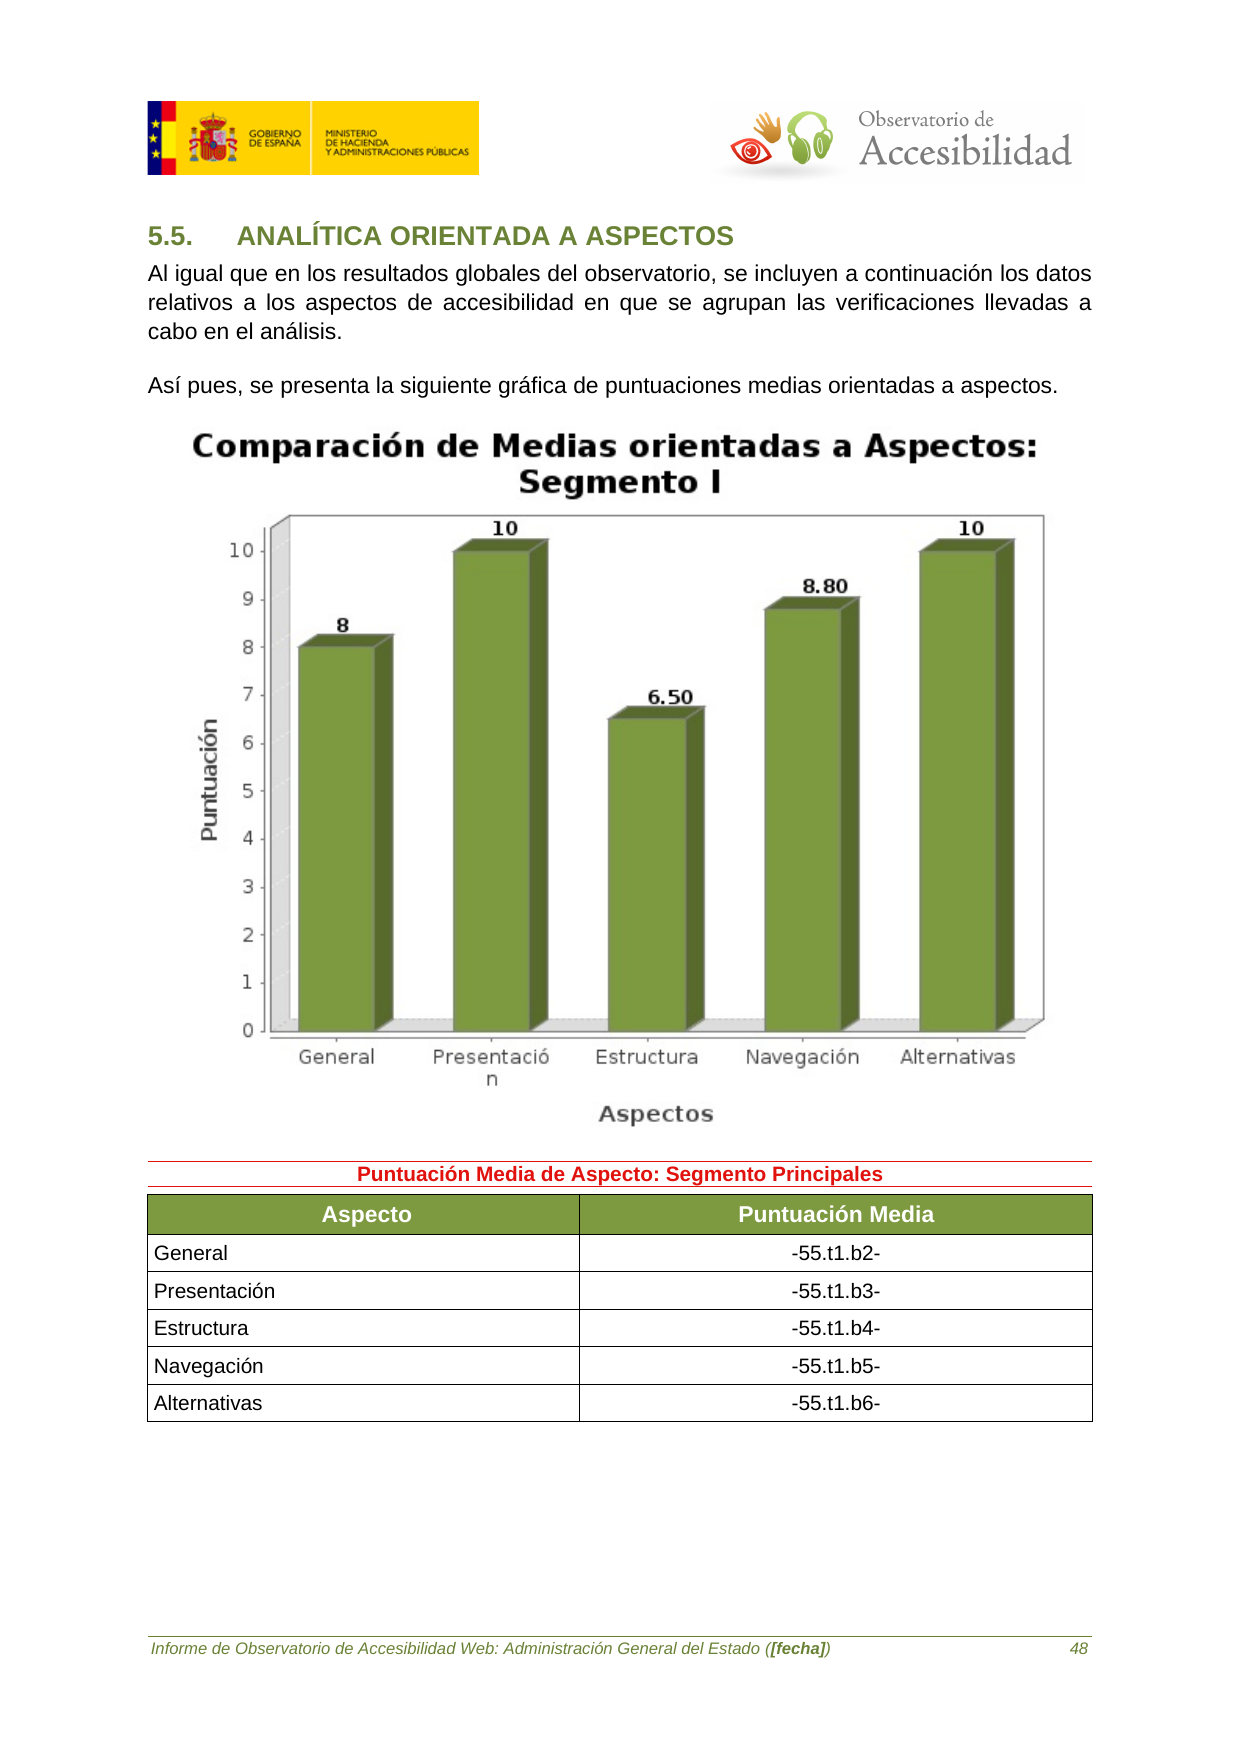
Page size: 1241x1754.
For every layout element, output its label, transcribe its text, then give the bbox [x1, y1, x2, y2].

table_cell -55.t1.b4- [580, 1310, 1092, 1346]
picture [147, 101, 479, 175]
subtitle Analítica orientada a aspectos [148, 220, 1092, 251]
text Así pues, se presenta la siguiente gráfica de puntuaciones medias orientadas a aspectos. [148, 372, 1092, 398]
table_header Aspecto [148, 1195, 579, 1234]
table_header Puntuación Media [580, 1195, 1092, 1234]
table_cell Estructura [148, 1310, 579, 1346]
table_cell Navegación [148, 1347, 579, 1384]
table_cell -55.t1.b3- [580, 1272, 1092, 1309]
table_cell General [148, 1235, 579, 1271]
table_cell -55.t1.b5- [580, 1347, 1092, 1384]
table_cell Alternativas [148, 1385, 579, 1421]
text Puntuación Media de Aspecto: Segmento Principales [148, 1162, 1092, 1186]
text Al igual que en los resultados globales del observatorio, se incluyen a continuación los datos relativos a los aspectos de accesibilidad en que se agrupan las verificaciones llevadas a cabo en el análisis. [148, 260, 1092, 344]
picture [178, 426, 1062, 1136]
picture [710, 102, 1086, 185]
table_cell -55.t1.b6- [580, 1385, 1092, 1421]
table_cell -55.t1.b2- [580, 1235, 1092, 1271]
table_cell Presentación [148, 1272, 579, 1309]
